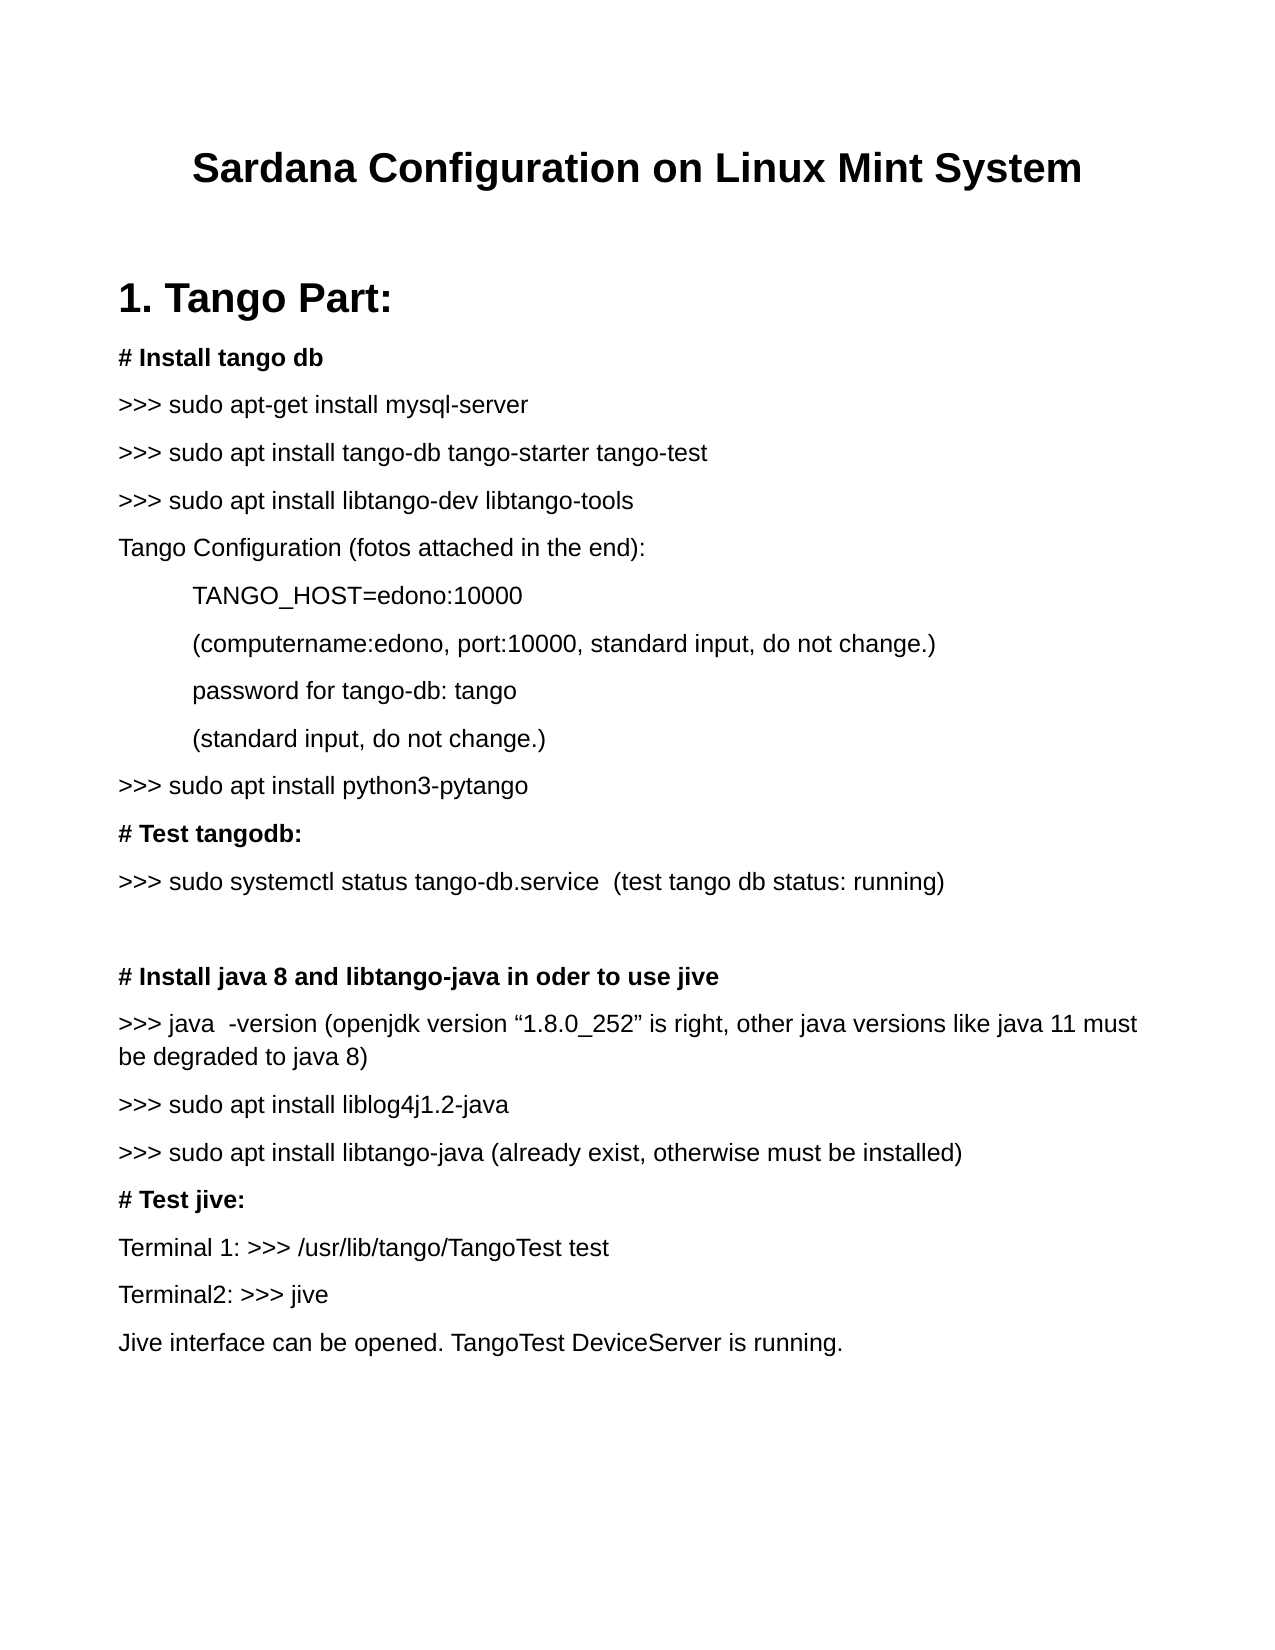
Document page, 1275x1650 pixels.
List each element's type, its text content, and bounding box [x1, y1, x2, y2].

text >>> sudo apt-get install mysql-server [118, 391, 1157, 419]
text # Install tango db [118, 343, 1157, 372]
text password for tango-db: tango [118, 676, 1157, 705]
text TANGO_HOST=edono:10000 [118, 581, 1157, 610]
text >>> sudo apt install liblog4j1.2-java [118, 1090, 1157, 1119]
text Terminal2: >>> jive [118, 1280, 1157, 1309]
text 1. Tango Part: [118, 273, 1157, 321]
text # Install java 8 and libtango-java in oder to use jive [118, 962, 1157, 991]
text >>> sudo apt install python3-pytango [118, 771, 1157, 800]
text >>> sudo apt install tango-db tango-starter tango-test [118, 438, 1157, 467]
text # Test jive: [118, 1185, 1157, 1214]
text Jive interface can be opened. TangoTest DeviceServer is running. [118, 1328, 1157, 1357]
text >>> sudo apt install libtango-dev libtango-tools [118, 486, 1157, 514]
text # Test tangodb: [118, 819, 1157, 848]
text Terminal 1: >>> /usr/lib/tango/TangoTest test [118, 1233, 1157, 1262]
text >>> sudo systemctl status tango-db.service (test tango db status: running) [118, 867, 1157, 895]
text Tango Configuration (fotos attached in the end): [118, 533, 1157, 562]
text >>> sudo apt install libtango-java (already exist, otherwise must be installed) [118, 1138, 1157, 1166]
text >>> java -version (openjdk version “1.8.0_252” is right, other java versions like java 11 must be degraded to java 8) [118, 1009, 1157, 1071]
text (standard input, do not change.) [118, 724, 1157, 752]
text (computername:edono, port:10000, standard input, do not change.) [118, 628, 1157, 657]
title Sardana Configuration on Linux Mint System [118, 143, 1157, 191]
